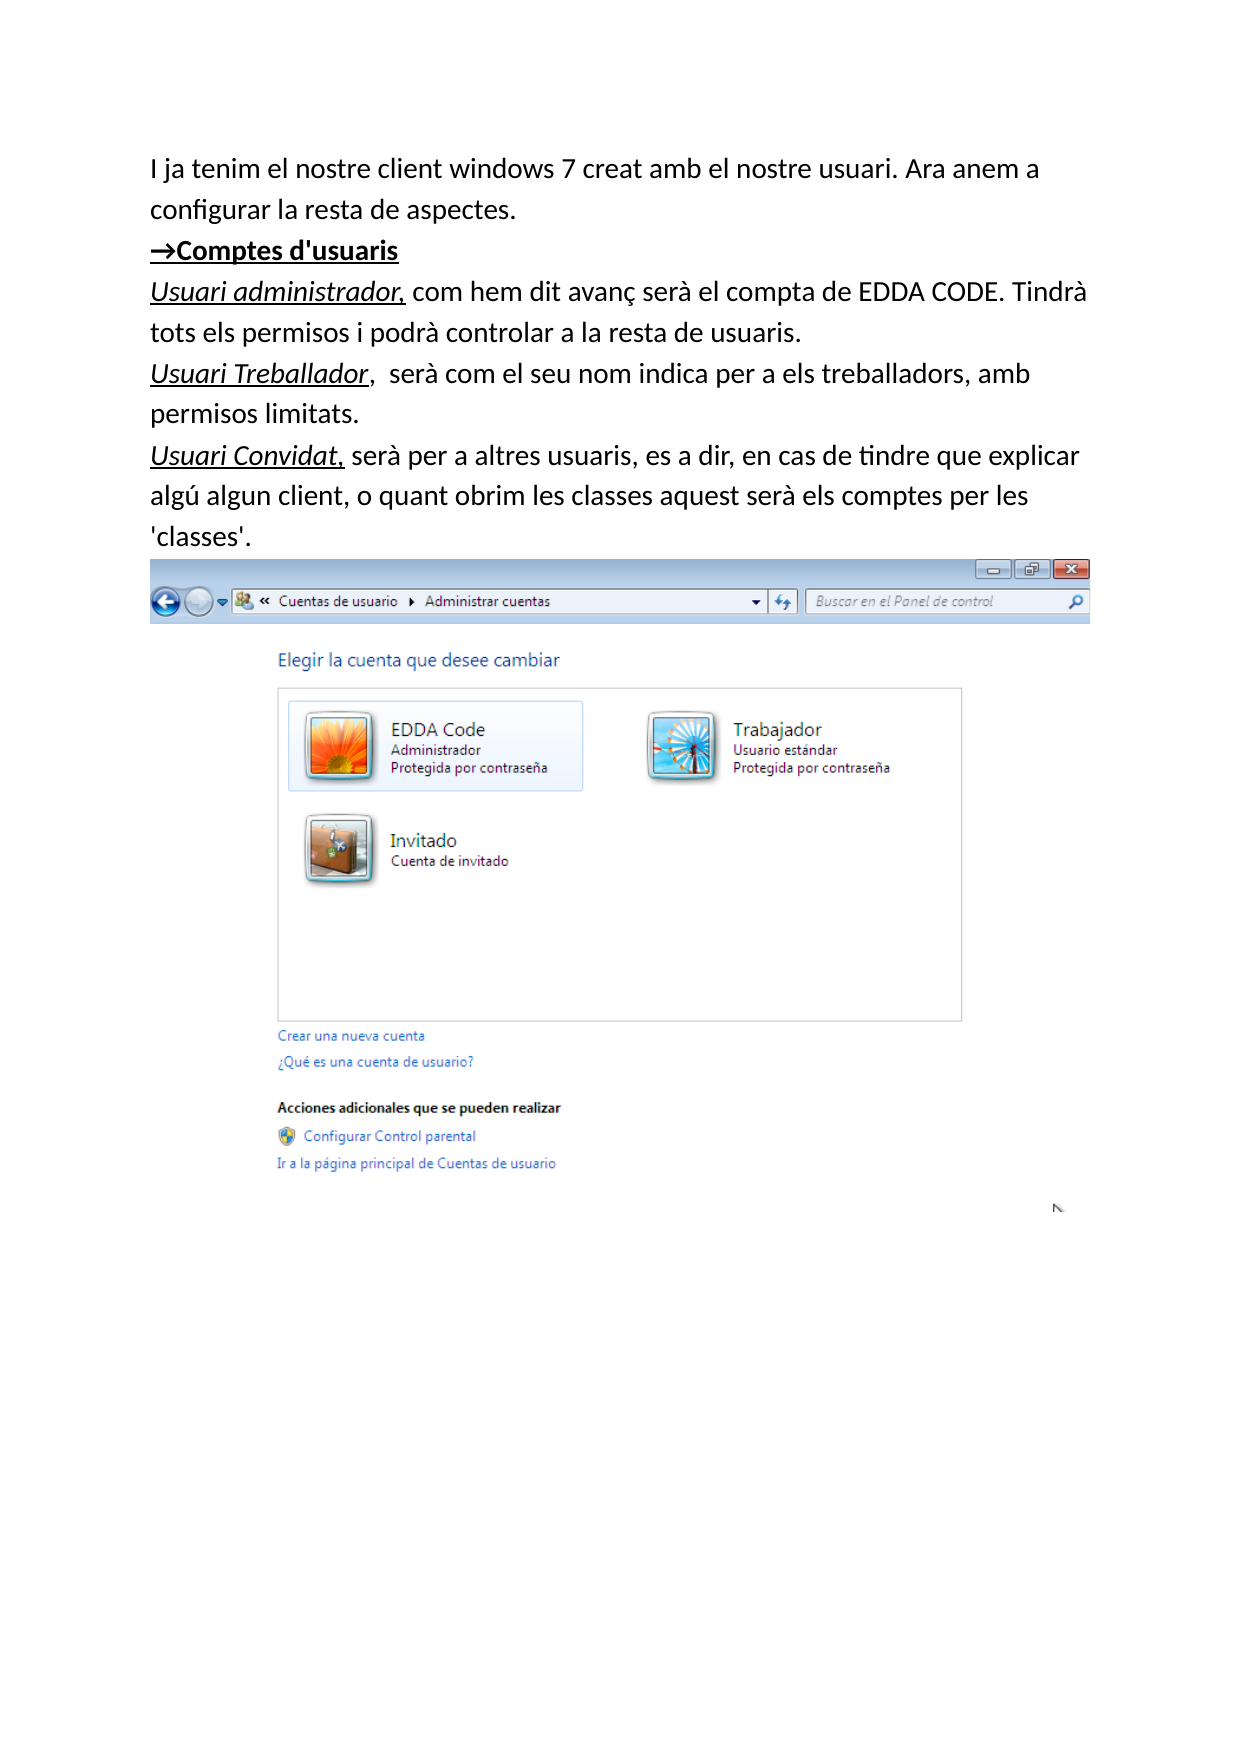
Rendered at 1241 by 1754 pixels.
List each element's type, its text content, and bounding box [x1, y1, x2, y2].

text →Comptes d'usuaris [150, 232, 1090, 267]
text Usuari administrador, com hem dit avanç serà el compta de EDDA CODE. Tindrà tots els permisos i podrà controlar a la resta de usuaris. [150, 273, 1090, 349]
text I ja tenim el nostre client windows 7 creat amb el nostre usuari. Ara anem a configurar la resta de aspectes. [150, 150, 1090, 227]
picture [150, 559, 1091, 1212]
text Usuari Convidat, serà per a altres usuaris, es a dir, en cas de tindre que explicar algú algun client, o quant obrim les classes aquest serà els comptes per les 'classes'. [150, 437, 1090, 554]
text Usuari Treballador, serà com el seu nom indica per a els treballadors, amb permisos limitats. [150, 355, 1090, 431]
